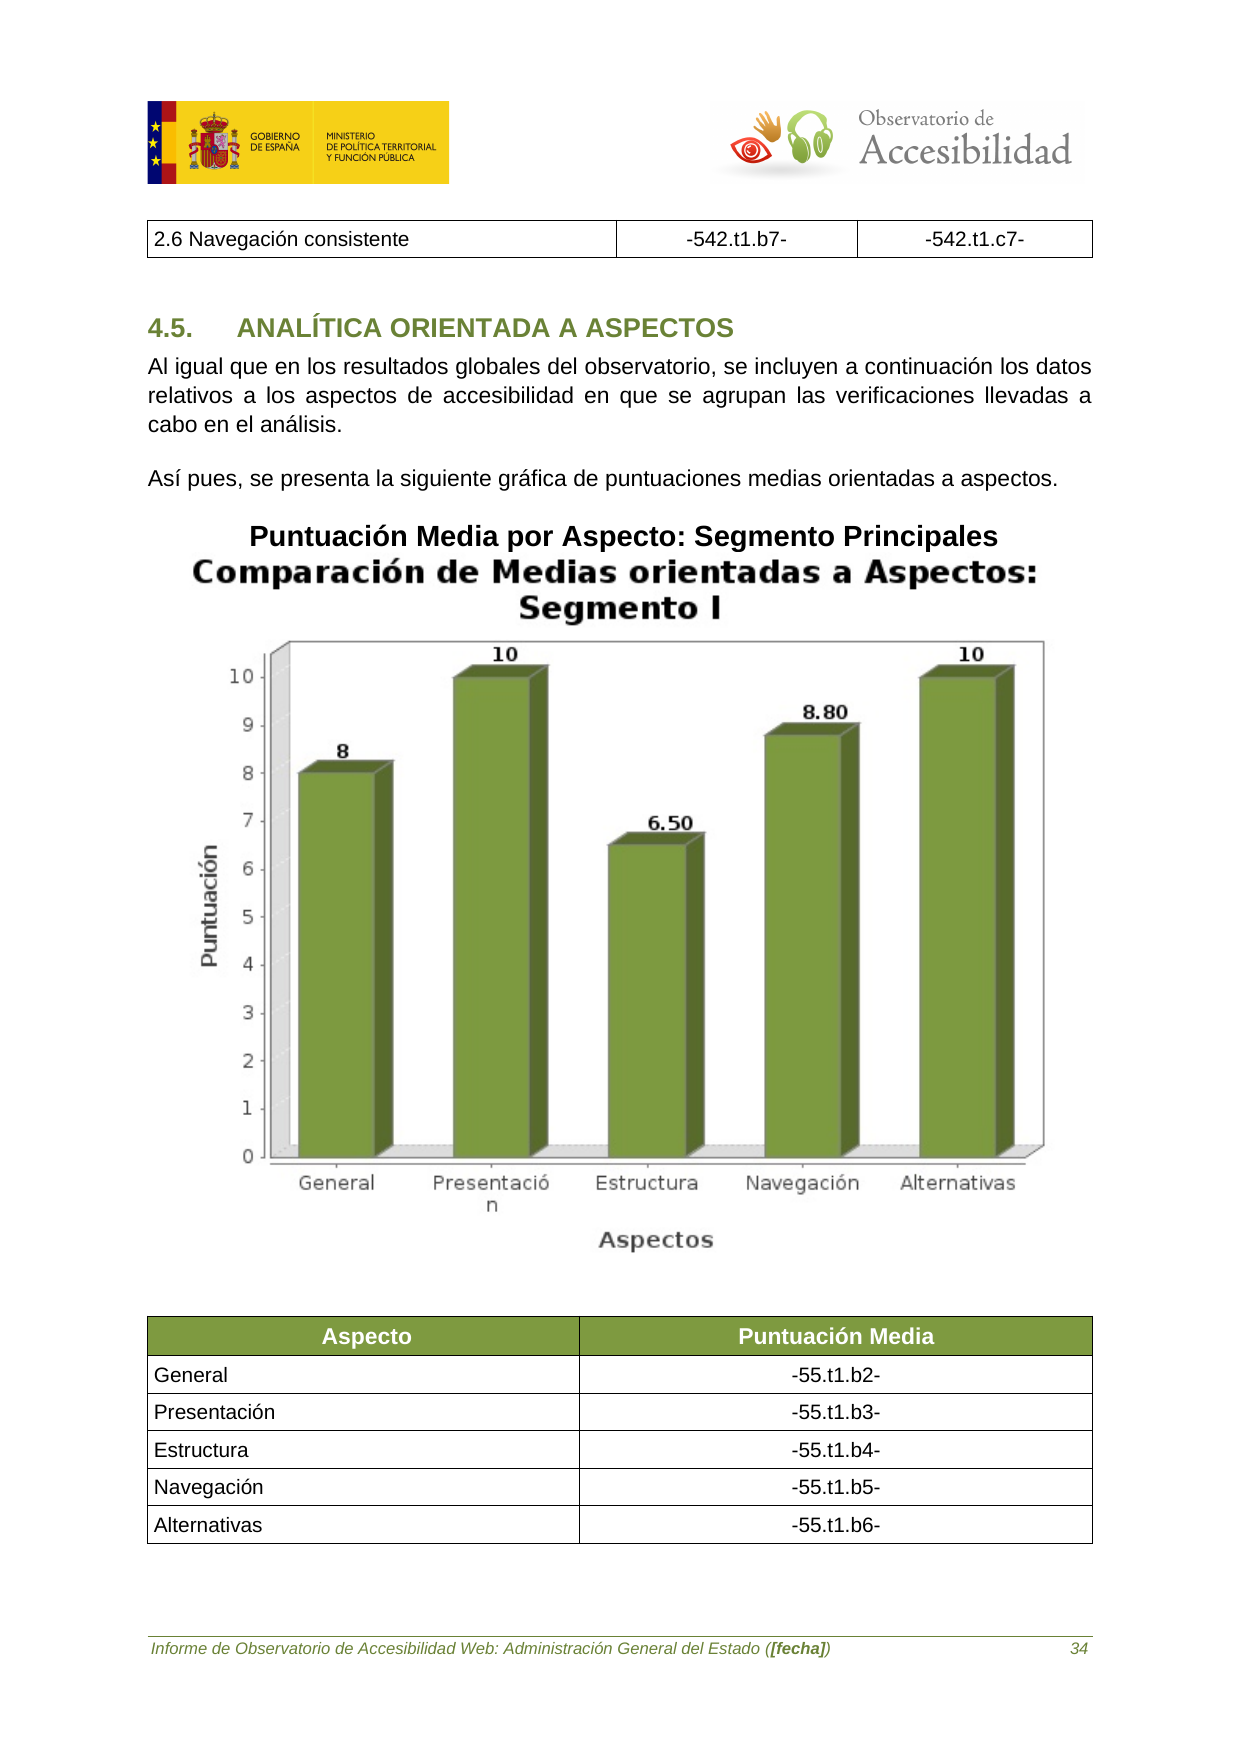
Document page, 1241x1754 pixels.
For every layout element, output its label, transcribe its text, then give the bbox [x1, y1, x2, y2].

picture [147, 101, 450, 184]
table_cell -55.t1.b2- [580, 1356, 1092, 1393]
picture [710, 101, 1086, 184]
table_cell Presentación [148, 1394, 579, 1430]
table_cell Alternativas [148, 1506, 579, 1543]
text Así pues, se presenta la siguiente gráfica de puntuaciones medias orientadas a aspectos. [148, 465, 1092, 491]
table_cell -542.t1.c7- [858, 221, 1092, 257]
subtitle Analítica orientada a aspectos [148, 312, 1092, 343]
text Al igual que en los resultados globales del observatorio, se incluyen a continuación los datos relativos a los aspectos de accesibilidad en que se agrupan las verificaciones llevadas a cabo en el análisis. [148, 353, 1092, 437]
table_cell -55.t1.b5- [580, 1469, 1092, 1505]
table_cell -55.t1.b6- [580, 1506, 1092, 1543]
table_header Puntuación Media [580, 1317, 1092, 1355]
picture [178, 552, 1062, 1262]
table_cell Estructura [148, 1431, 579, 1468]
table_cell -542.t1.b7- [617, 221, 857, 257]
table_cell General [148, 1356, 579, 1393]
table_cell -55.t1.b4- [580, 1431, 1092, 1468]
table_cell 2.6 Navegación consistente [148, 221, 616, 257]
text Puntuación Media por Aspecto: Segmento Principales [148, 519, 1092, 552]
table_cell Navegación [148, 1469, 579, 1505]
table_cell -55.t1.b3- [580, 1394, 1092, 1430]
table_header Aspecto [148, 1317, 579, 1355]
